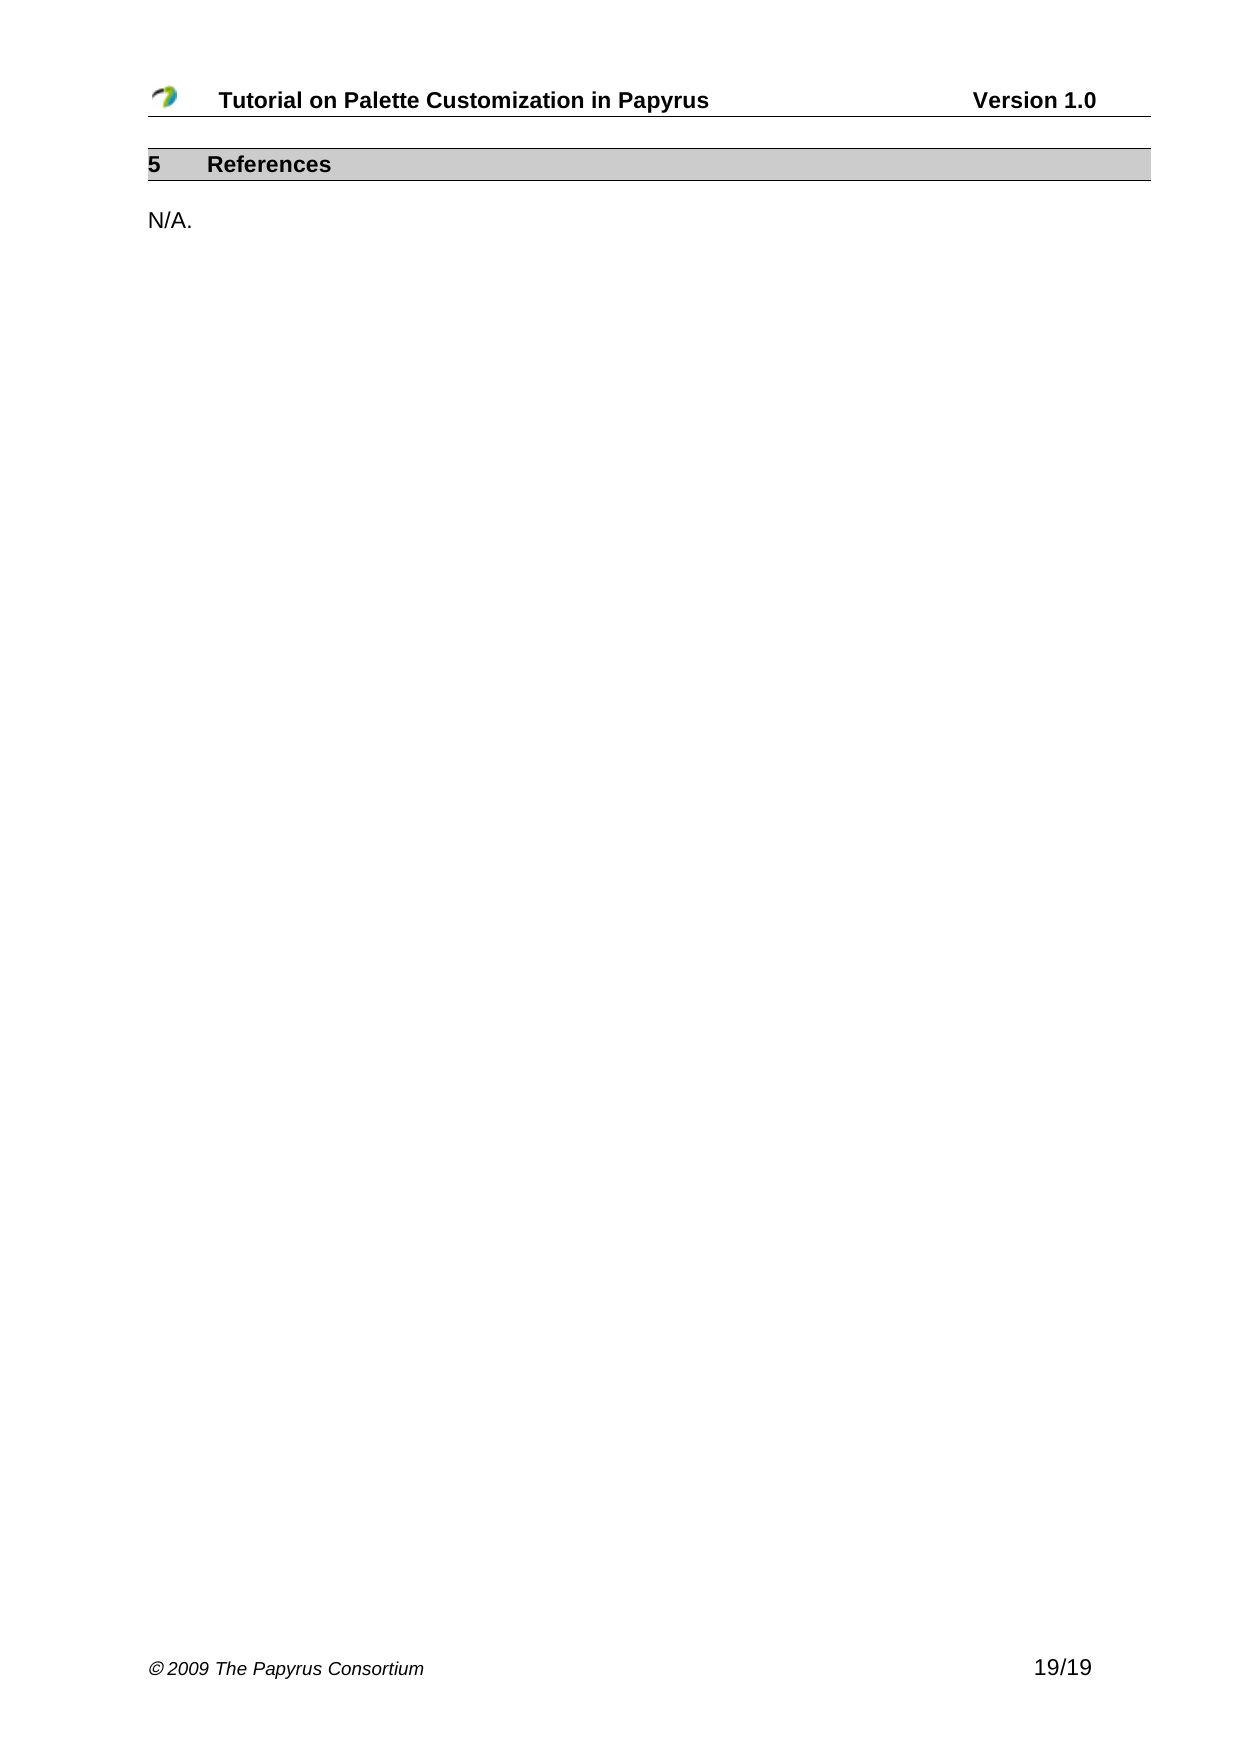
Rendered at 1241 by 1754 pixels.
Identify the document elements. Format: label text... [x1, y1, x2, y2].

subtitle References [148, 149, 1151, 180]
picture [152, 84, 177, 110]
text N/A. [148, 206, 1151, 233]
